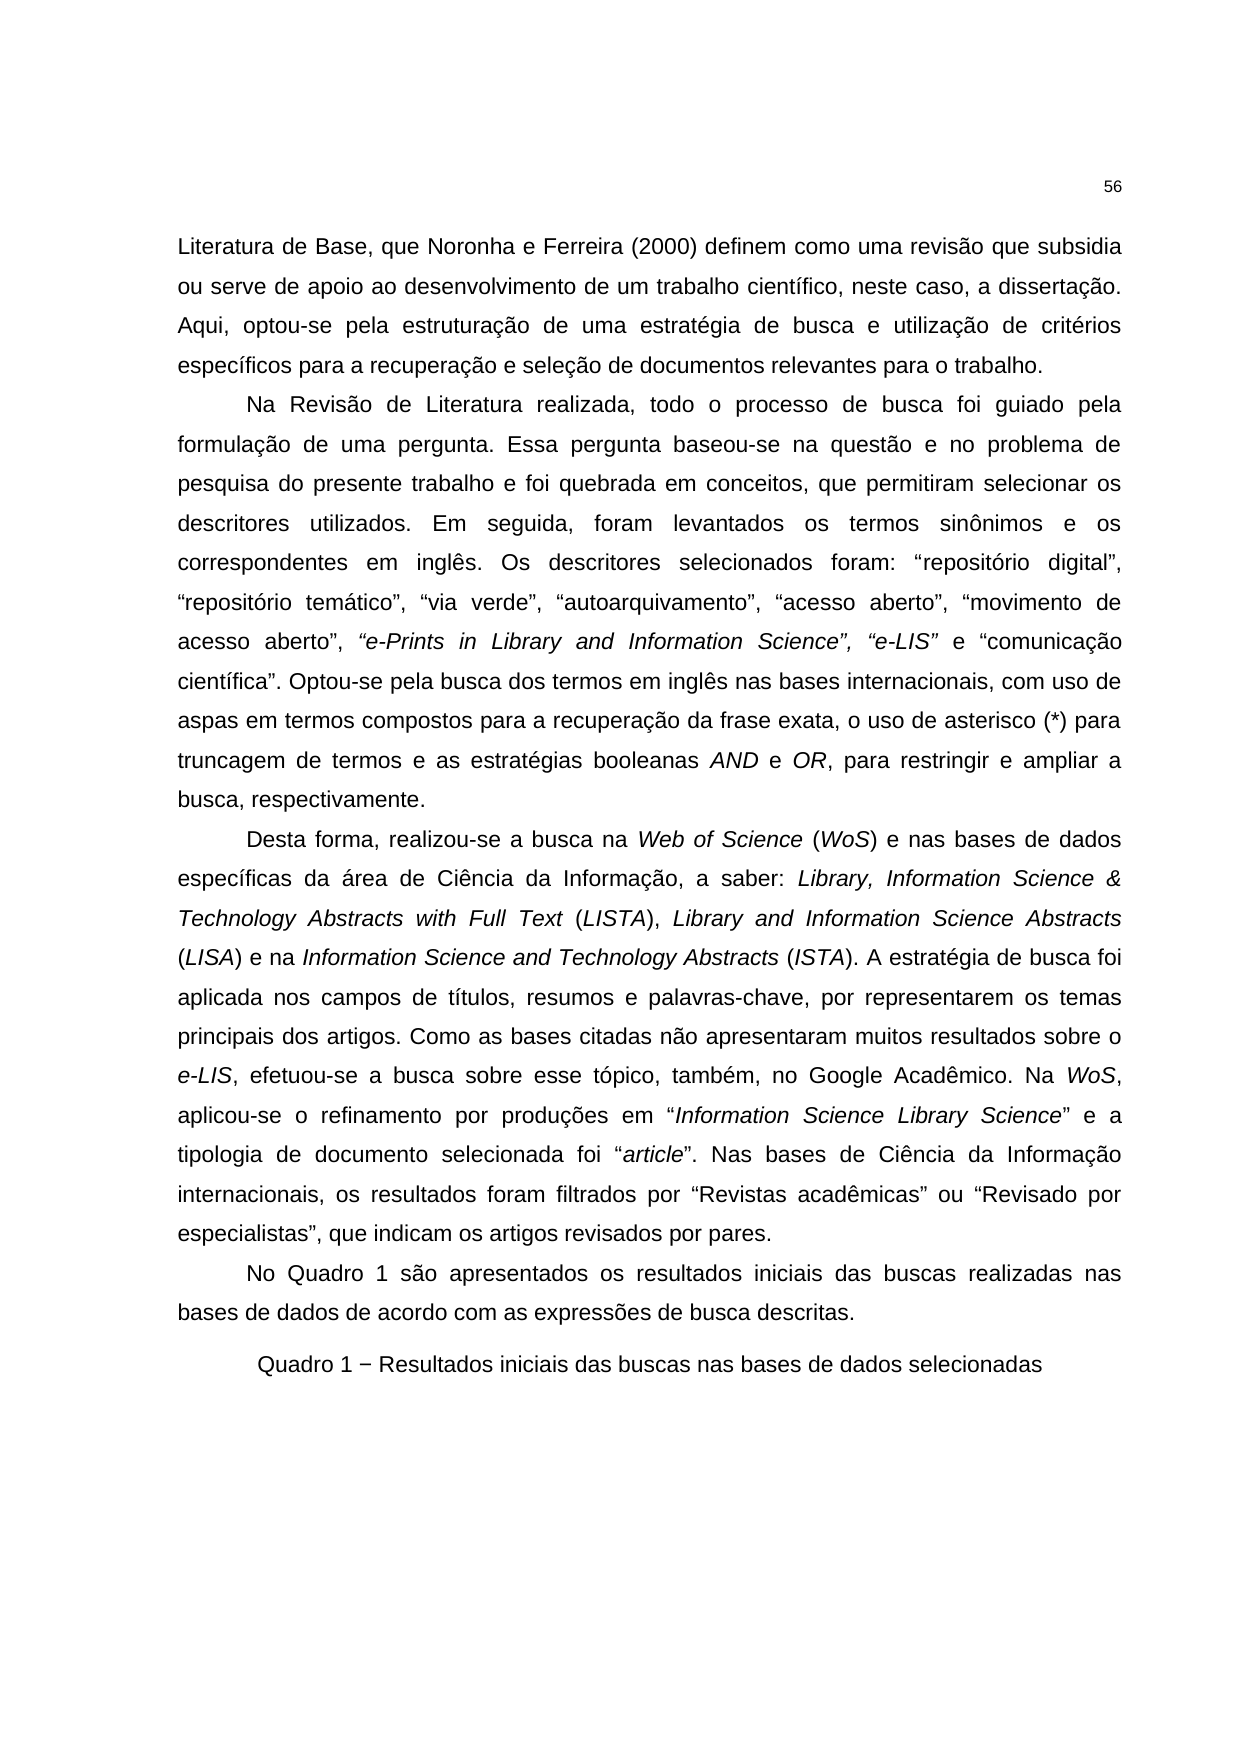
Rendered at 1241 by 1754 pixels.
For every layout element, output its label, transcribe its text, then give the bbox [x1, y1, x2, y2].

text No Quadro 1 são apresentados os resultados iniciais das buscas realizadas nas bases de dados de acordo com as expressões de busca descritas. [177, 1260, 1122, 1326]
text Na Revisão de Literatura realizada, todo o processo de busca foi guiado pela formulação de uma pergunta. Essa pergunta baseou-se na questão e no problema de pesquisa do presente trabalho e foi quebrada em conceitos, que permitiram selecionar os descritores utilizados. Em seguida, foram levantados os termos sinônimos e os correspondentes em inglês. Os descritores selecionados foram: “repositório digital”, “repositório temático”, “via verde”, “autoarquivamento”, “acesso aberto”, “movimento de acesso aberto”, “e-Prints in Library and Information Science”, “e-LIS” e “comunicação científica”. Optou-se pela busca dos termos em inglês nas bases internacionais, com uso de aspas em termos compostos para a recuperação da frase exata, o uso de asterisco (*) para truncagem de termos e as estratégias booleanas AND e OR, para restringir e ampliar a busca, respectivamente. [177, 391, 1122, 812]
text Desta forma, realizou-se a busca na Web of Science (WoS) e nas bases de dados específicas da área de Ciência da Informação, a saber: Library, Information Science & Technology Abstracts with Full Text (LISTA), Library and Information Science Abstracts (LISA) e na Information Science and Technology Abstracts (ISTA). A estratégia de busca foi aplicada nos campos de títulos, resumos e palavras-chave, por representarem os temas principais dos artigos. Como as bases citadas não apresentaram muitos resultados sobre o e-LIS, efetuou-se a busca sobre esse tópico, também, no Google Acadêmico. Na WoS, aplicou-se o refinamento por produções em “Information Science Library Science” e a tipologia de documento selecionada foi “article”. Nas bases de Ciência da Informação internacionais, os resultados foram filtrados por “Revistas acadêmicas” ou “Revisado por especialistas”, que indicam os artigos revisados por pares. [177, 826, 1122, 1247]
text Quadro 1 − Resultados iniciais das buscas nas bases de dados selecionadas [177, 1351, 1122, 1377]
text Literatura de Base, que Noronha e Ferreira (2000) definem como uma revisão que subsidia ou serve de apoio ao desenvolvimento de um trabalho científico, neste caso, a dissertação. Aqui, optou-se pela estruturação de uma estratégia de busca e utilização de critérios específicos para a recuperação e seleção de documentos relevantes para o trabalho. [177, 233, 1122, 378]
